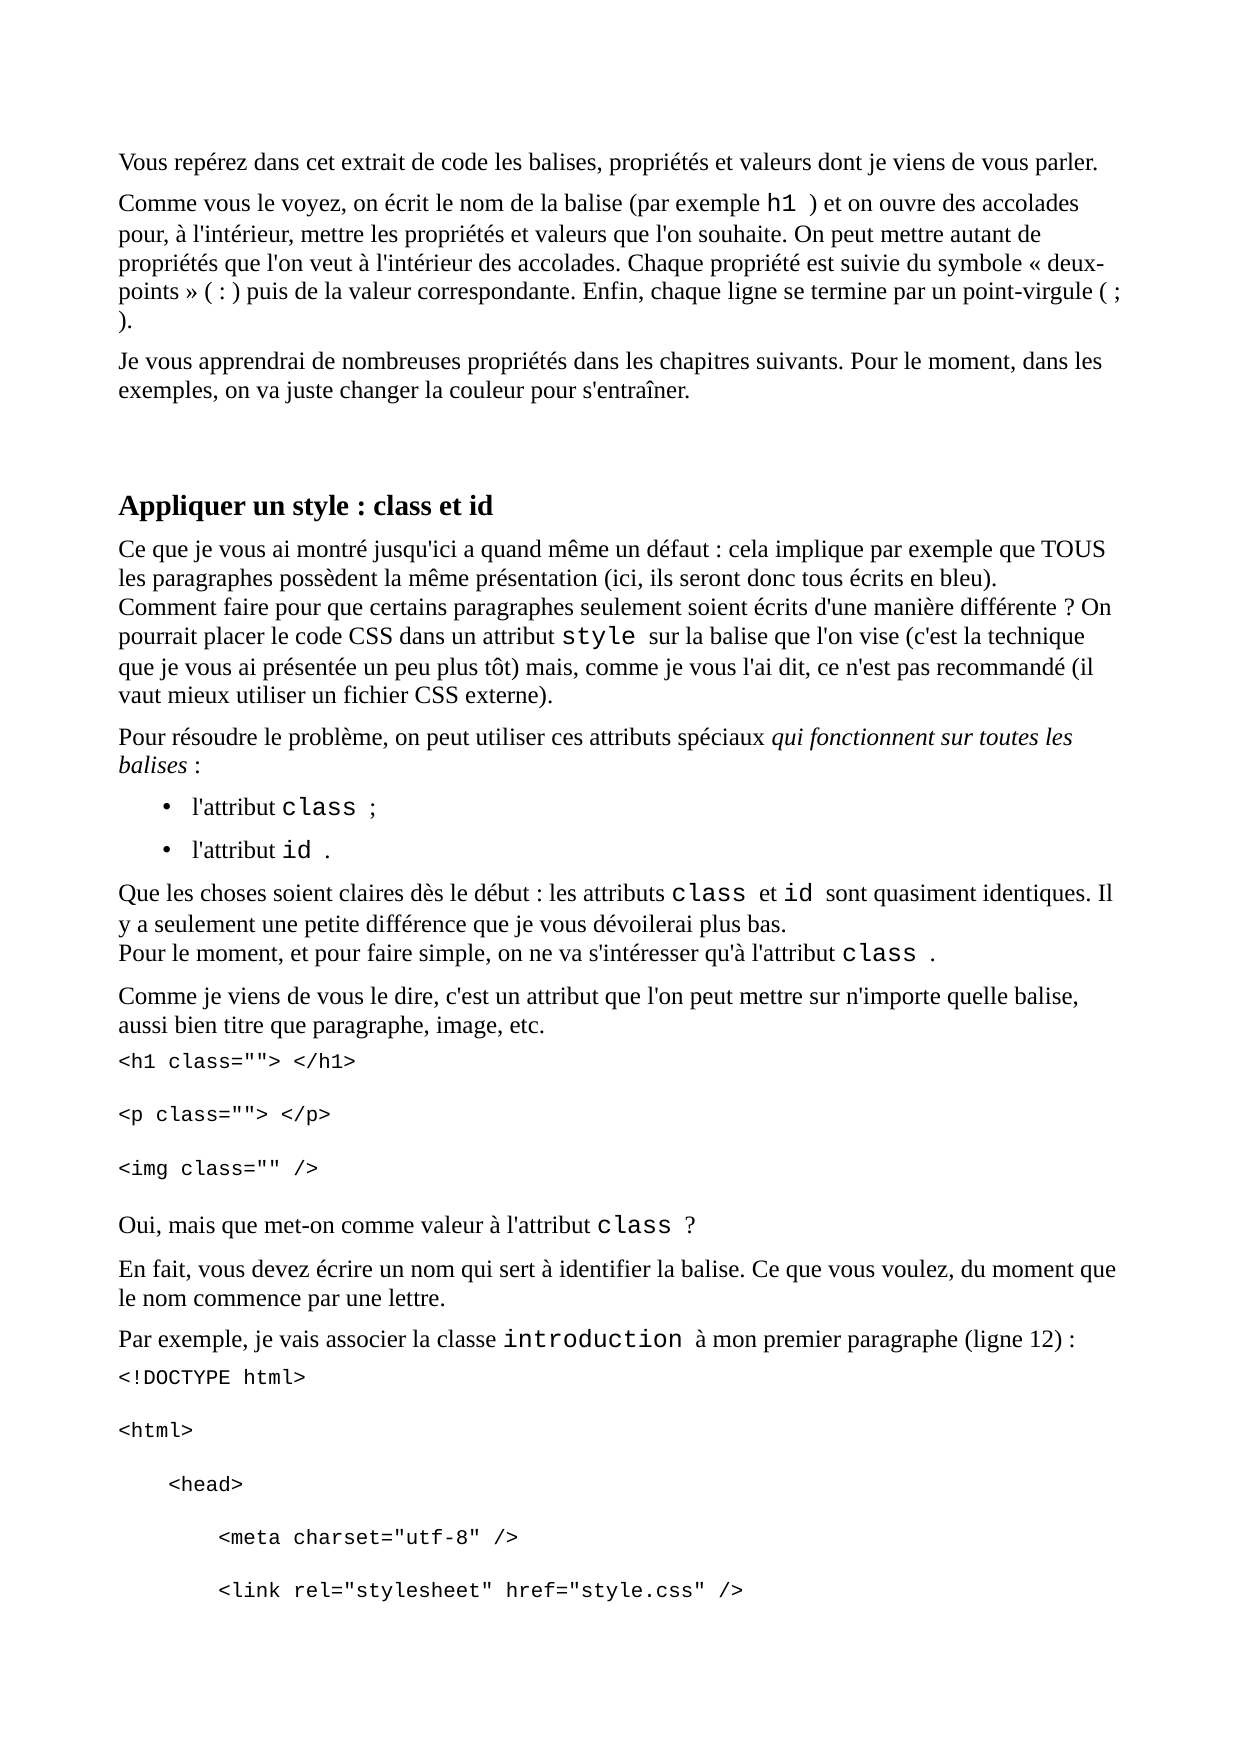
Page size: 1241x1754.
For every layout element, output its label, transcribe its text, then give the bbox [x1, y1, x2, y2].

list l'attribut id . [162, 835, 1122, 866]
text Par exemple, je vais associer la classe introduction à mon premier paragraphe (ligne 12) : [118, 1324, 1122, 1355]
text <meta charset="utf-8" /> [118, 1527, 1122, 1550]
text <img class="" /> [118, 1157, 1122, 1181]
text <p class=""> </p> [118, 1104, 1122, 1128]
text <link rel="stylesheet" href="style.css" /> [118, 1580, 1122, 1603]
text <!DOCTYPE html> [118, 1367, 1122, 1391]
subtitle Appliquer un style : class et id [118, 488, 1122, 522]
text Comme je viens de vous le dire, c'est un attribut que l'on peut mettre sur n'importe quelle balise, aussi bien titre que paragraphe, image, etc. [118, 981, 1122, 1039]
text Ce que je vous ai montré jusqu'ici a quand même un défaut : cela implique par exemple que TOUS les paragraphes possèdent la même présentation (ici, ils seront donc tous écrits en bleu). Comment faire pour que certains paragraphes seulement soient écrits d'une manière différente ? On pourrait placer le code CSS dans un attribut style sur la balise que l'on vise (c'est la technique que je vous ai présentée un peu plus tôt) mais, comme je vous l'ai dit, ce n'est pas recommandé (il vaut mieux utiliser un fichier CSS externe). [118, 534, 1122, 709]
list l'attribut class ; [162, 792, 1122, 822]
text Je vous apprendrai de nombreuses propriétés dans les chapitres suivants. Pour le moment, dans les exemples, on va juste changer la couleur pour s'entraîner. [118, 346, 1122, 404]
text En fait, vous devez écrire un nom qui sert à identifier la balise. Ce que vous voulez, du moment que le nom commence par une lettre. [118, 1254, 1122, 1311]
text Comme vous le voyez, on écrit le nom de la balise (par exemple h1 ) et on ouvre des accolades pour, à l'intérieur, mettre les propriétés et valeurs que l'on souhaite. On peut mettre autant de propriétés que l'on veut à l'intérieur des accolades. Chaque propriété est suivie du symbole « deux-points » ( : ) puis de la valeur correspondante. Enfin, chaque ligne se termine par un point-virgule ( ; ). [118, 188, 1122, 334]
text <html> [118, 1420, 1122, 1444]
text <h1 class=""> </h1> [118, 1051, 1122, 1075]
text <head> [118, 1473, 1122, 1497]
text Pour résoudre le problème, on peut utiliser ces attributs spéciaux qui fonctionnent sur toutes les balises : [118, 722, 1122, 779]
text Vous repérez dans cet extrait de code les balises, propriétés et valeurs dont je viens de vous parler. [118, 147, 1122, 176]
text Que les choses soient claires dès le début : les attributs class et id sont quasiment identiques. Il y a seulement une petite différence que je vous dévoilerai plus bas. Pour le moment, et pour faire simple, on ne va s'intéresser qu'à l'attribut class . [118, 878, 1122, 969]
text Oui, mais que met-on comme valeur à l'attribut class ? [118, 1211, 1122, 1241]
